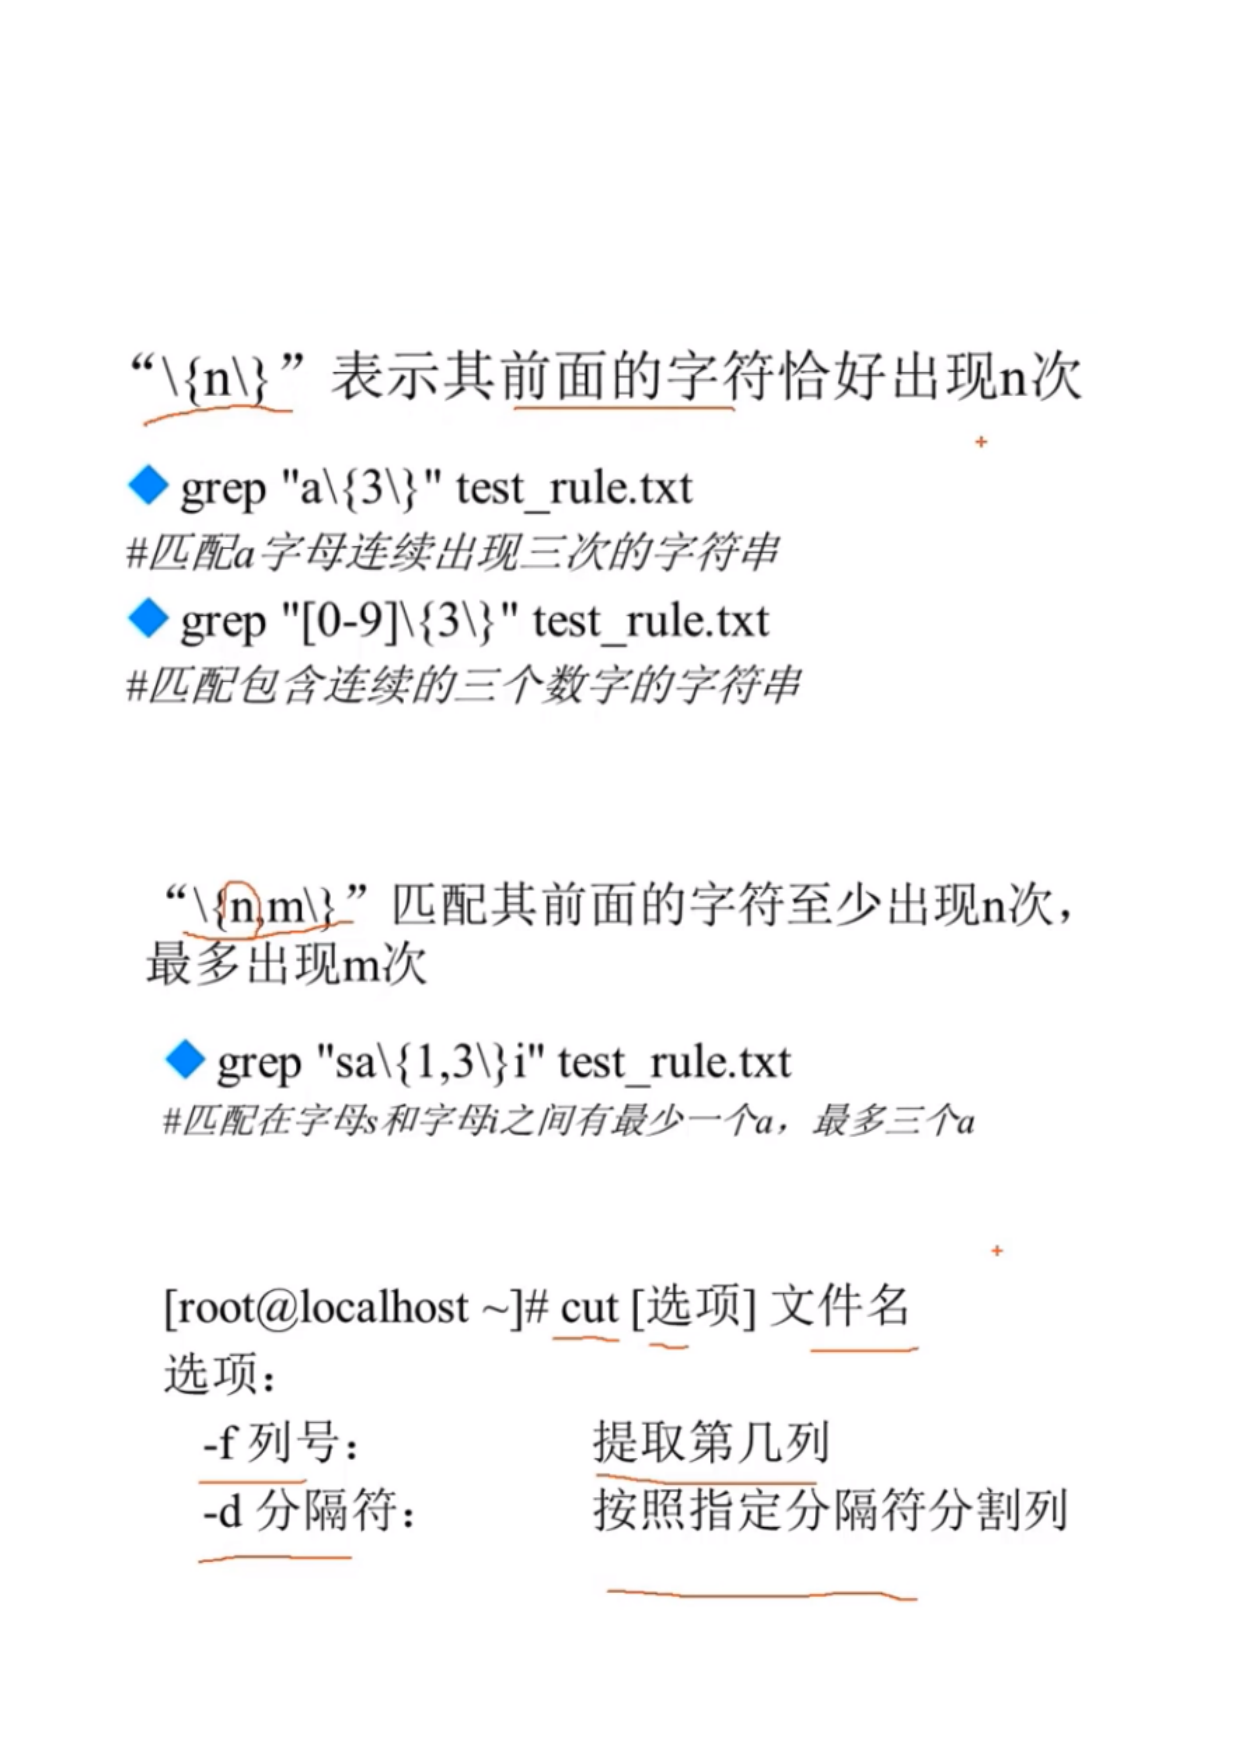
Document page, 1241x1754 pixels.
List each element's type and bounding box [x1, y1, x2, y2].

picture [118, 1232, 1123, 1710]
picture [118, 863, 1123, 1202]
picture [118, 309, 1123, 768]
